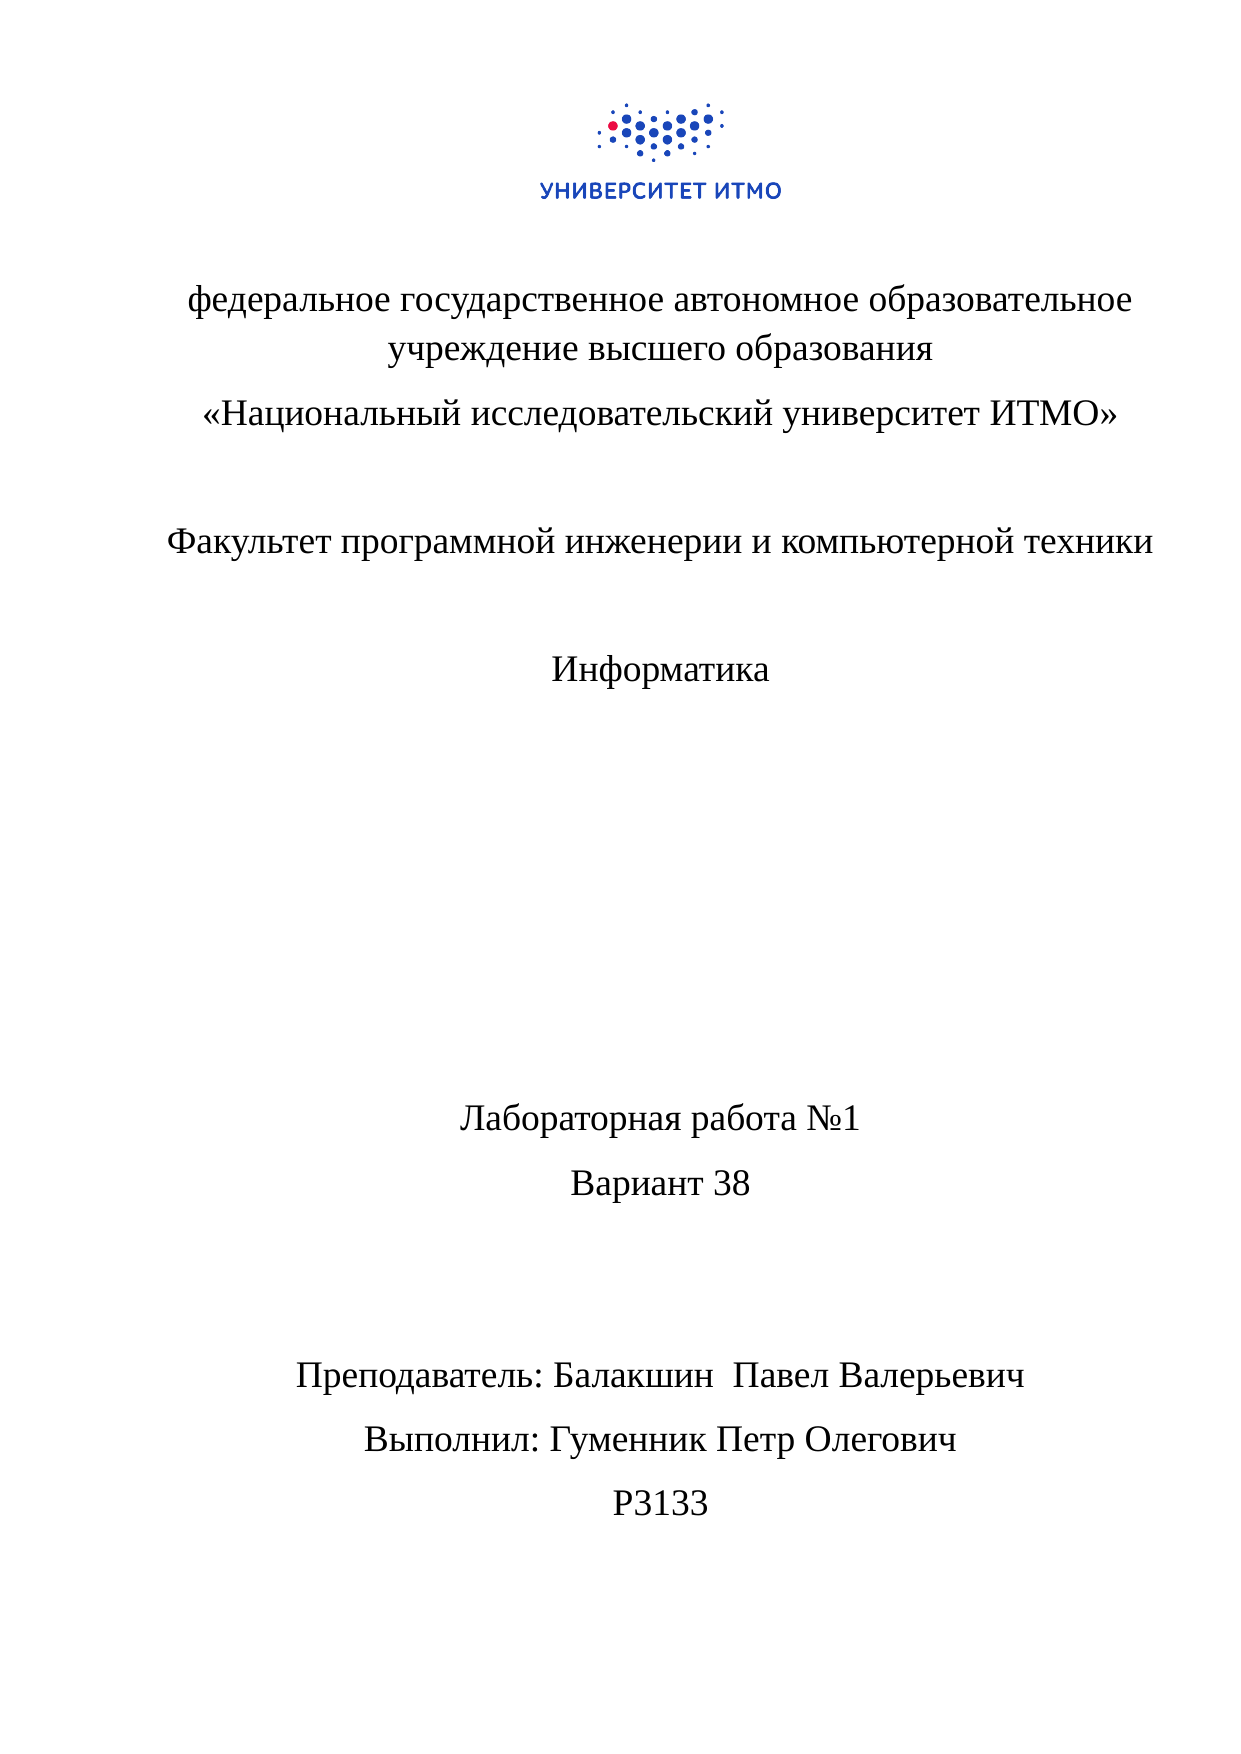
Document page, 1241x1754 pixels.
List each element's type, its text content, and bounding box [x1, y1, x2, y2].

text Информатика [148, 647, 1173, 690]
text Лабораторная работа №1 [148, 1096, 1173, 1139]
text Факультет программной инженерии и компьютерной техники [148, 518, 1173, 561]
text «Национальный исследовательский университет ИТМО» [148, 390, 1173, 433]
text Преподаватель: Балакшин Павел Валерьевич [148, 1352, 1173, 1396]
text Р3133 [148, 1481, 1173, 1524]
picture [511, 75, 810, 228]
text федеральное государственное автономное образовательное учреждение высшего образования [148, 276, 1173, 369]
text Вариант 38 [148, 1160, 1173, 1203]
text Выполнил: Гуменник Петр Олегович [148, 1417, 1173, 1460]
